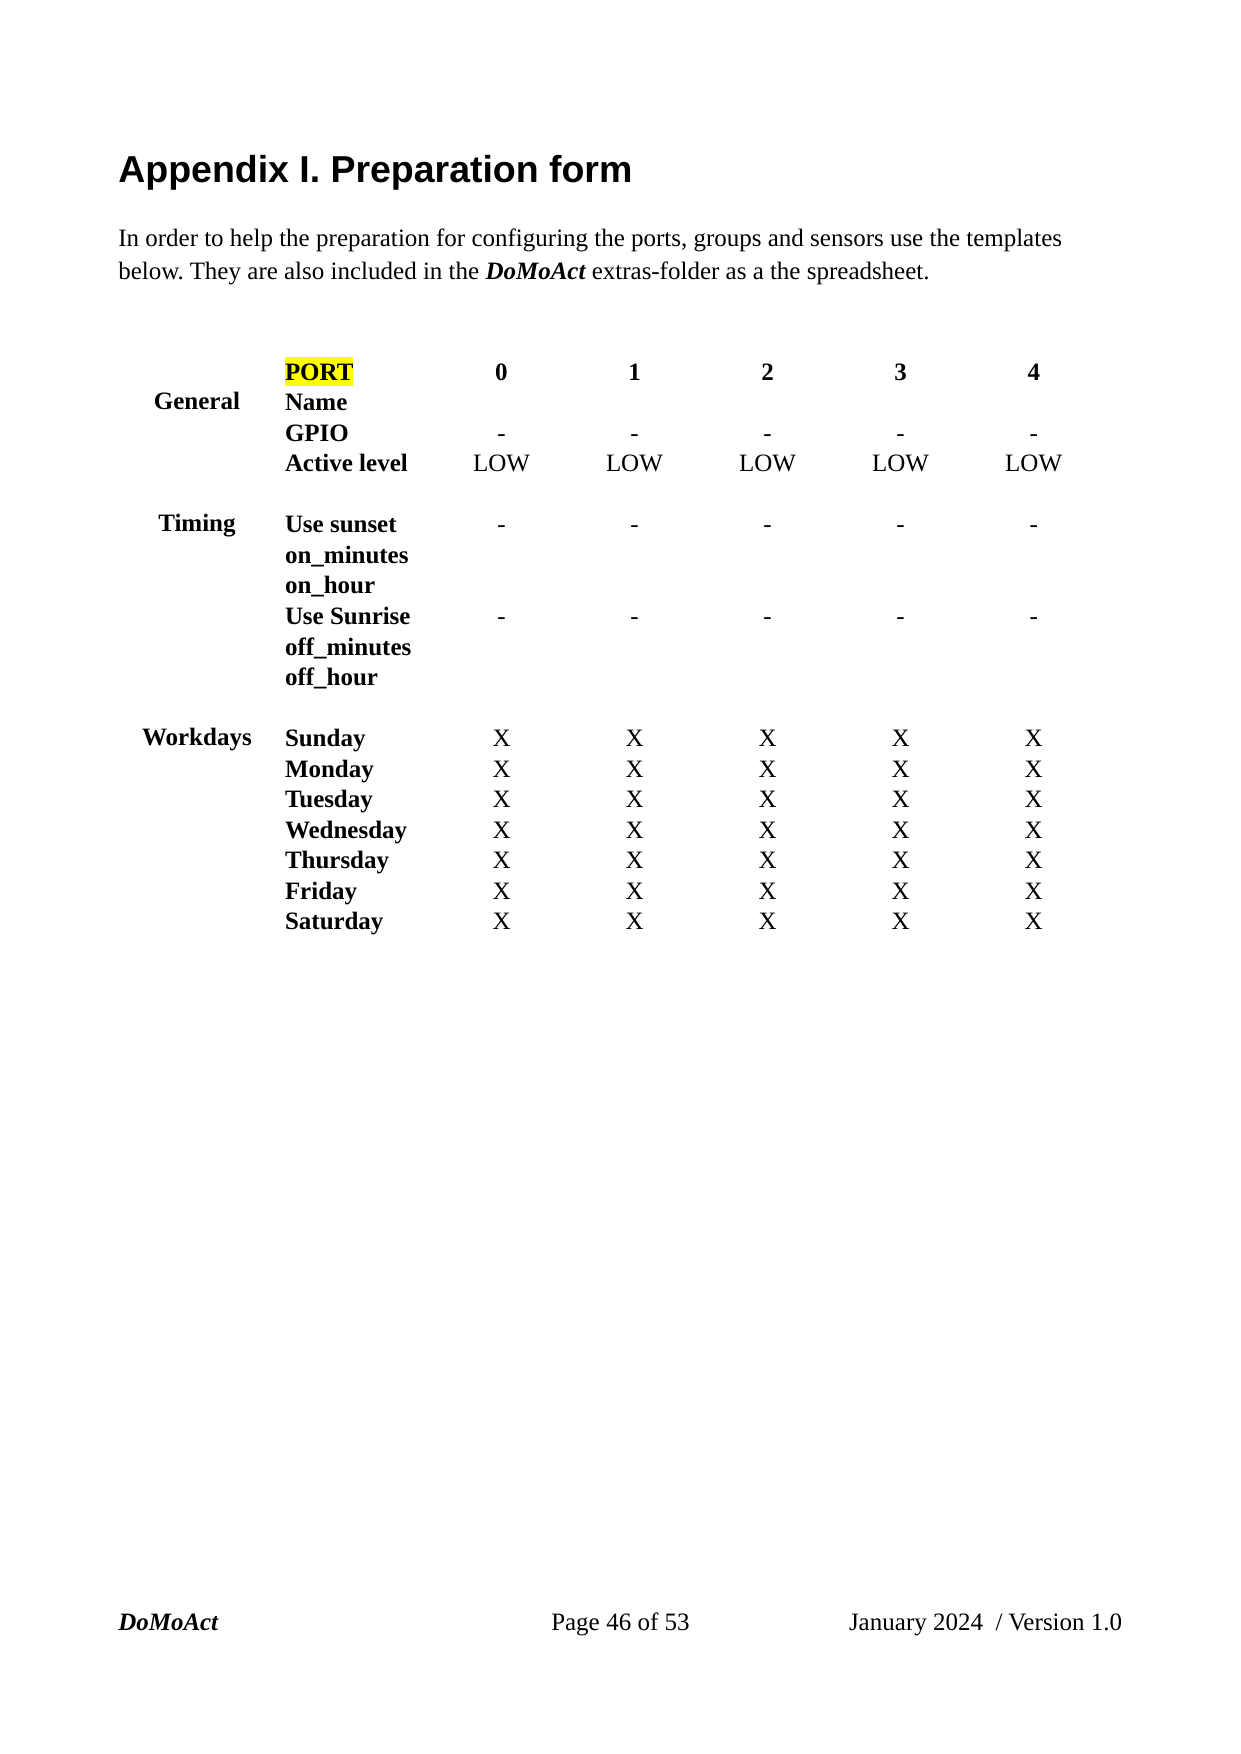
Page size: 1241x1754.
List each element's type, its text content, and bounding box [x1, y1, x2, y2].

table_cell - [568, 416, 701, 447]
table_cell [701, 538, 834, 569]
table_cell Use sunset [282, 508, 435, 538]
table_cell [834, 569, 967, 599]
table_cell X [568, 783, 701, 813]
table_header 2 [701, 355, 834, 386]
table_cell X [701, 844, 834, 874]
table_cell [112, 447, 282, 477]
table_cell [967, 386, 1100, 416]
table_cell [112, 844, 282, 874]
table_cell X [701, 813, 834, 843]
table_cell [701, 630, 834, 660]
table_cell - [435, 508, 568, 538]
table_cell [701, 386, 834, 416]
table_cell off_hour [282, 660, 435, 691]
table_cell [967, 630, 1100, 660]
table_cell [112, 905, 282, 935]
table_cell [112, 691, 282, 721]
table_cell Active level [282, 447, 435, 477]
table_cell [568, 691, 701, 721]
table_cell [967, 569, 1100, 599]
table_cell X [568, 721, 701, 752]
table_cell - [834, 416, 967, 447]
table_cell X [834, 874, 967, 904]
table_cell X [834, 721, 967, 752]
table_cell [282, 691, 435, 721]
table_header 1 [568, 355, 701, 386]
table_cell [112, 783, 282, 813]
table_cell on_hour [282, 569, 435, 599]
table_cell X [967, 905, 1100, 935]
table_cell [112, 569, 282, 599]
table_cell [112, 752, 282, 782]
table_cell - [435, 416, 568, 447]
table_cell [834, 477, 967, 508]
table_cell [568, 630, 701, 660]
table_cell [112, 599, 282, 630]
table_cell - [834, 599, 967, 630]
table_cell X [967, 874, 1100, 904]
table_cell [834, 660, 967, 691]
table_cell X [967, 721, 1100, 752]
table_cell [435, 691, 568, 721]
table_cell [967, 477, 1100, 508]
table_cell X [701, 874, 834, 904]
table_cell [834, 538, 967, 569]
table_cell X [967, 844, 1100, 874]
table_cell [112, 538, 282, 569]
table_cell [568, 569, 701, 599]
table_cell X [701, 752, 834, 782]
table_cell Timing [112, 508, 282, 538]
table_cell [282, 477, 435, 508]
table_cell - [967, 416, 1100, 447]
table_cell off_minutes [282, 630, 435, 660]
table_cell X [568, 813, 701, 843]
table_cell [568, 477, 701, 508]
table_cell [701, 660, 834, 691]
text In order to help the preparation for configuring the ports, groups and sensors use the templates below. They are also included in the DoMoAct extras-folder as a the spreadsheet. [118, 223, 1122, 285]
table_cell - [568, 508, 701, 538]
table_cell X [435, 783, 568, 813]
table_cell [435, 477, 568, 508]
table_cell [112, 874, 282, 904]
table_cell X [568, 752, 701, 782]
table_cell X [435, 721, 568, 752]
table_cell Tuesday [282, 783, 435, 813]
table_header PORT [282, 355, 435, 386]
table_header 4 [967, 355, 1100, 386]
table_cell X [568, 844, 701, 874]
table_cell [435, 660, 568, 691]
table_cell X [568, 874, 701, 904]
table_cell X [834, 813, 967, 843]
table_cell [112, 630, 282, 660]
table_cell on_minutes [282, 538, 435, 569]
table_cell [568, 538, 701, 569]
table_cell [967, 660, 1100, 691]
table_cell X [967, 813, 1100, 843]
table_cell X [967, 752, 1100, 782]
table_cell X [701, 721, 834, 752]
table_cell LOW [967, 447, 1100, 477]
table_cell X [701, 783, 834, 813]
table_cell LOW [834, 447, 967, 477]
table_cell [967, 691, 1100, 721]
table_cell X [834, 752, 967, 782]
table_cell [435, 630, 568, 660]
table_cell [701, 691, 834, 721]
table_cell - [701, 416, 834, 447]
table_cell X [568, 905, 701, 935]
table_cell X [435, 752, 568, 782]
table_header [112, 355, 282, 386]
table_cell Friday [282, 874, 435, 904]
table_cell - [435, 599, 568, 630]
table_cell X [435, 874, 568, 904]
table_cell - [967, 508, 1100, 538]
subtitle Appendix I. Preparation form [118, 147, 1122, 190]
table_cell [112, 416, 282, 447]
table_cell LOW [435, 447, 568, 477]
table_cell Use Sunrise [282, 599, 435, 630]
table_cell X [435, 905, 568, 935]
table_cell - [967, 599, 1100, 630]
table_cell X [834, 783, 967, 813]
table_cell Saturday [282, 905, 435, 935]
table_cell Workdays [112, 721, 282, 752]
table_cell GPIO [282, 416, 435, 447]
table_cell X [834, 905, 967, 935]
table_cell General [112, 386, 282, 416]
table_cell [435, 538, 568, 569]
table_cell Thursday [282, 844, 435, 874]
table_cell [834, 386, 967, 416]
table_header 3 [834, 355, 967, 386]
table_cell Name [282, 386, 435, 416]
table_cell X [967, 783, 1100, 813]
table_cell [834, 691, 967, 721]
table_cell [435, 386, 568, 416]
table_cell [967, 538, 1100, 569]
table_cell - [701, 599, 834, 630]
table_cell X [435, 813, 568, 843]
table_cell X [701, 905, 834, 935]
table_cell [834, 630, 967, 660]
table_cell - [701, 508, 834, 538]
table_cell Monday [282, 752, 435, 782]
table_header 0 [435, 355, 568, 386]
table_cell LOW [568, 447, 701, 477]
table_cell [568, 660, 701, 691]
table_cell LOW [701, 447, 834, 477]
table_cell [701, 569, 834, 599]
table_cell [112, 477, 282, 508]
table_cell - [834, 508, 967, 538]
table_cell [568, 386, 701, 416]
table_cell X [834, 844, 967, 874]
table_cell Wednesday [282, 813, 435, 843]
table_cell [112, 813, 282, 843]
table_cell X [435, 844, 568, 874]
table_cell [112, 660, 282, 691]
table_cell Sunday [282, 721, 435, 752]
table_cell [701, 477, 834, 508]
table_cell - [568, 599, 701, 630]
table_cell [435, 569, 568, 599]
